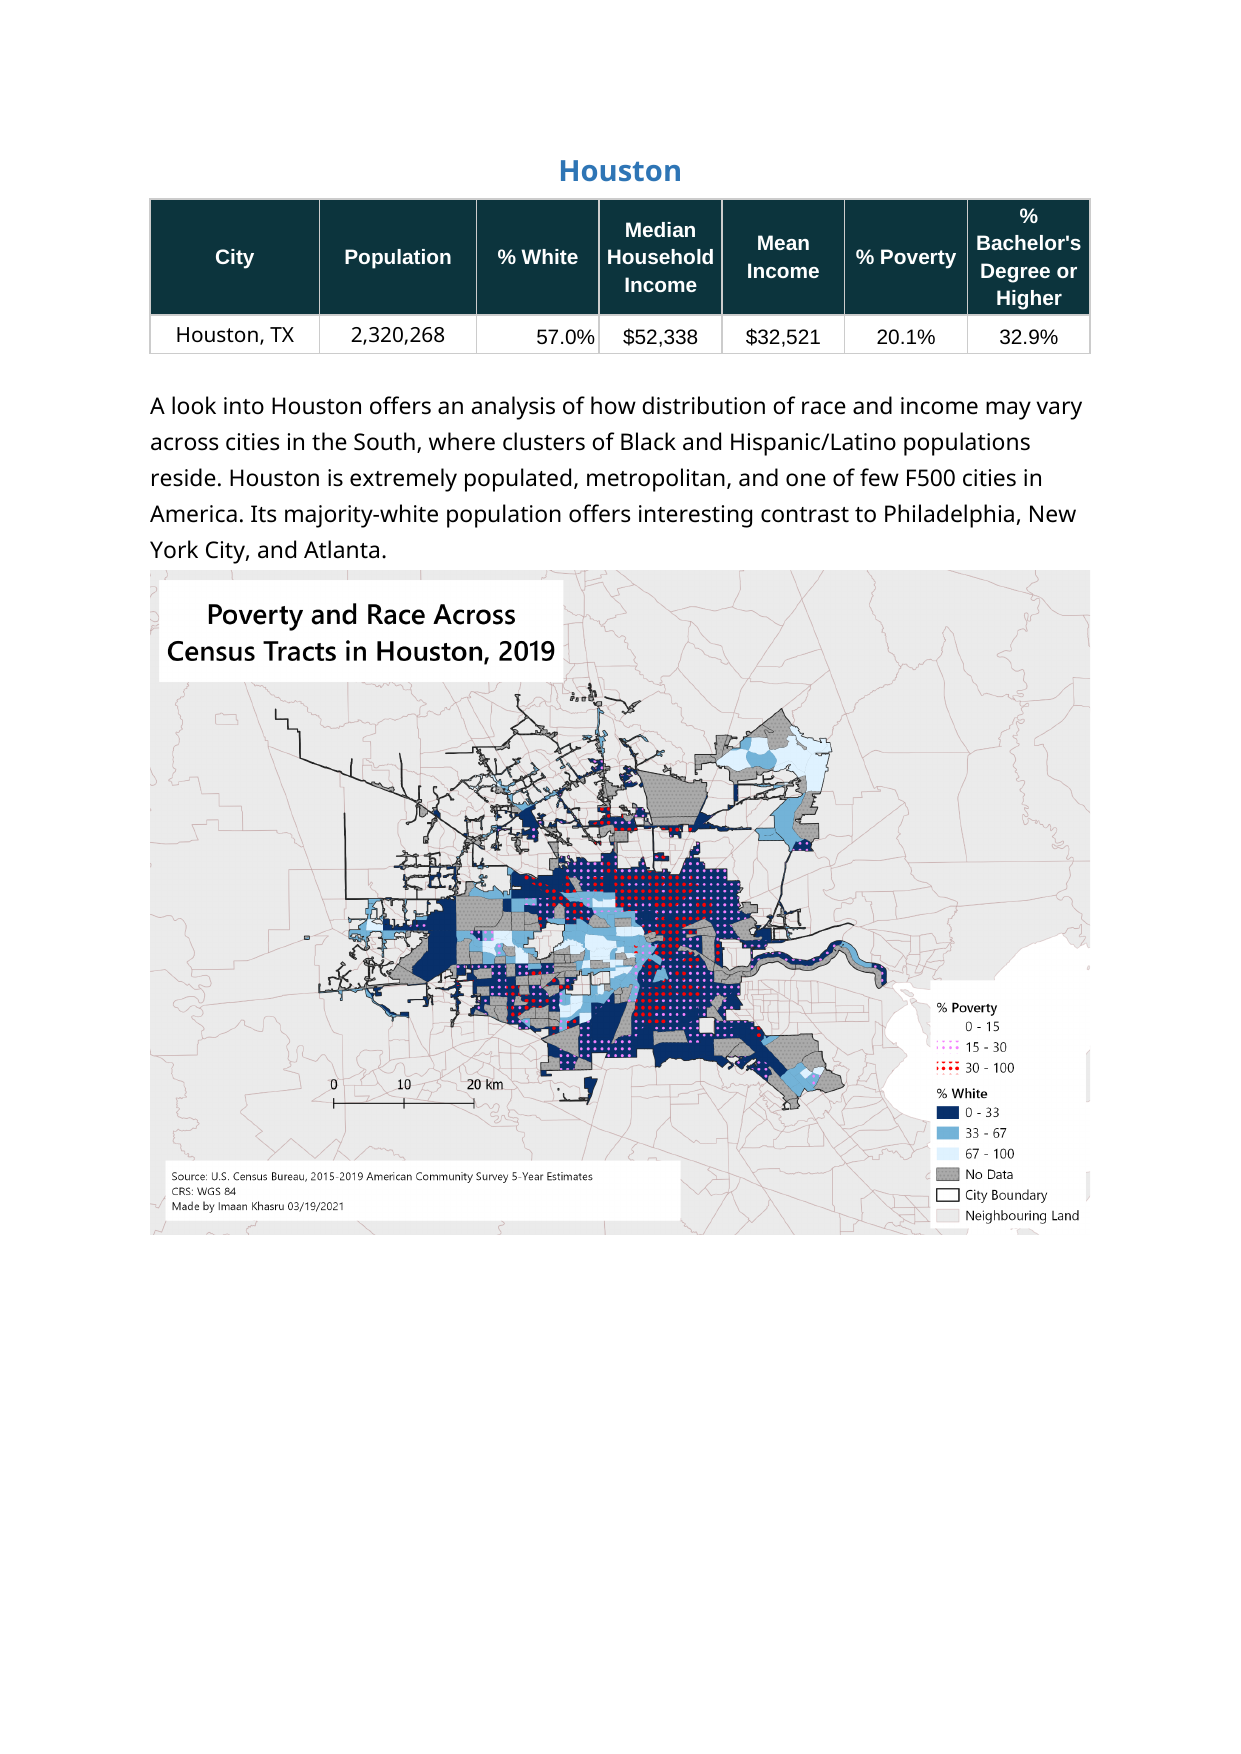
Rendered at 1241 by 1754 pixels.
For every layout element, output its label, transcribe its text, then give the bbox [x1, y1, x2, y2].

table_header Mean Income [723, 200, 844, 314]
table_header % White [477, 200, 598, 314]
table_header % Poverty [845, 200, 967, 314]
text A look into Houston offers an analysis of how distribution of race and income may vary across cities in the South, where clusters of Black and Hispanic/Latino populations reside. Houston is extremely populated, metropolitan, and one of few F500 cities in America. Its majority-white population offers interesting contrast to Philadelphia, New York City, and Atlanta. [150, 390, 1090, 565]
table_cell 32.9% [968, 316, 1089, 353]
table_cell 57.0% [477, 316, 598, 353]
table_cell $52,338 [600, 316, 721, 353]
table_cell Houston, TX [151, 316, 319, 353]
table_header City [151, 200, 319, 314]
picture [150, 570, 1091, 1235]
table_header Median Household Income [600, 200, 721, 314]
table_cell 2,320,268 [320, 316, 476, 353]
table_header Population [320, 200, 476, 314]
table_cell $32,521 [723, 316, 844, 353]
table_cell 20.1% [845, 316, 967, 353]
table_header % Bachelor's Degree or Higher [968, 200, 1089, 314]
subtitle Houston [150, 150, 1090, 190]
